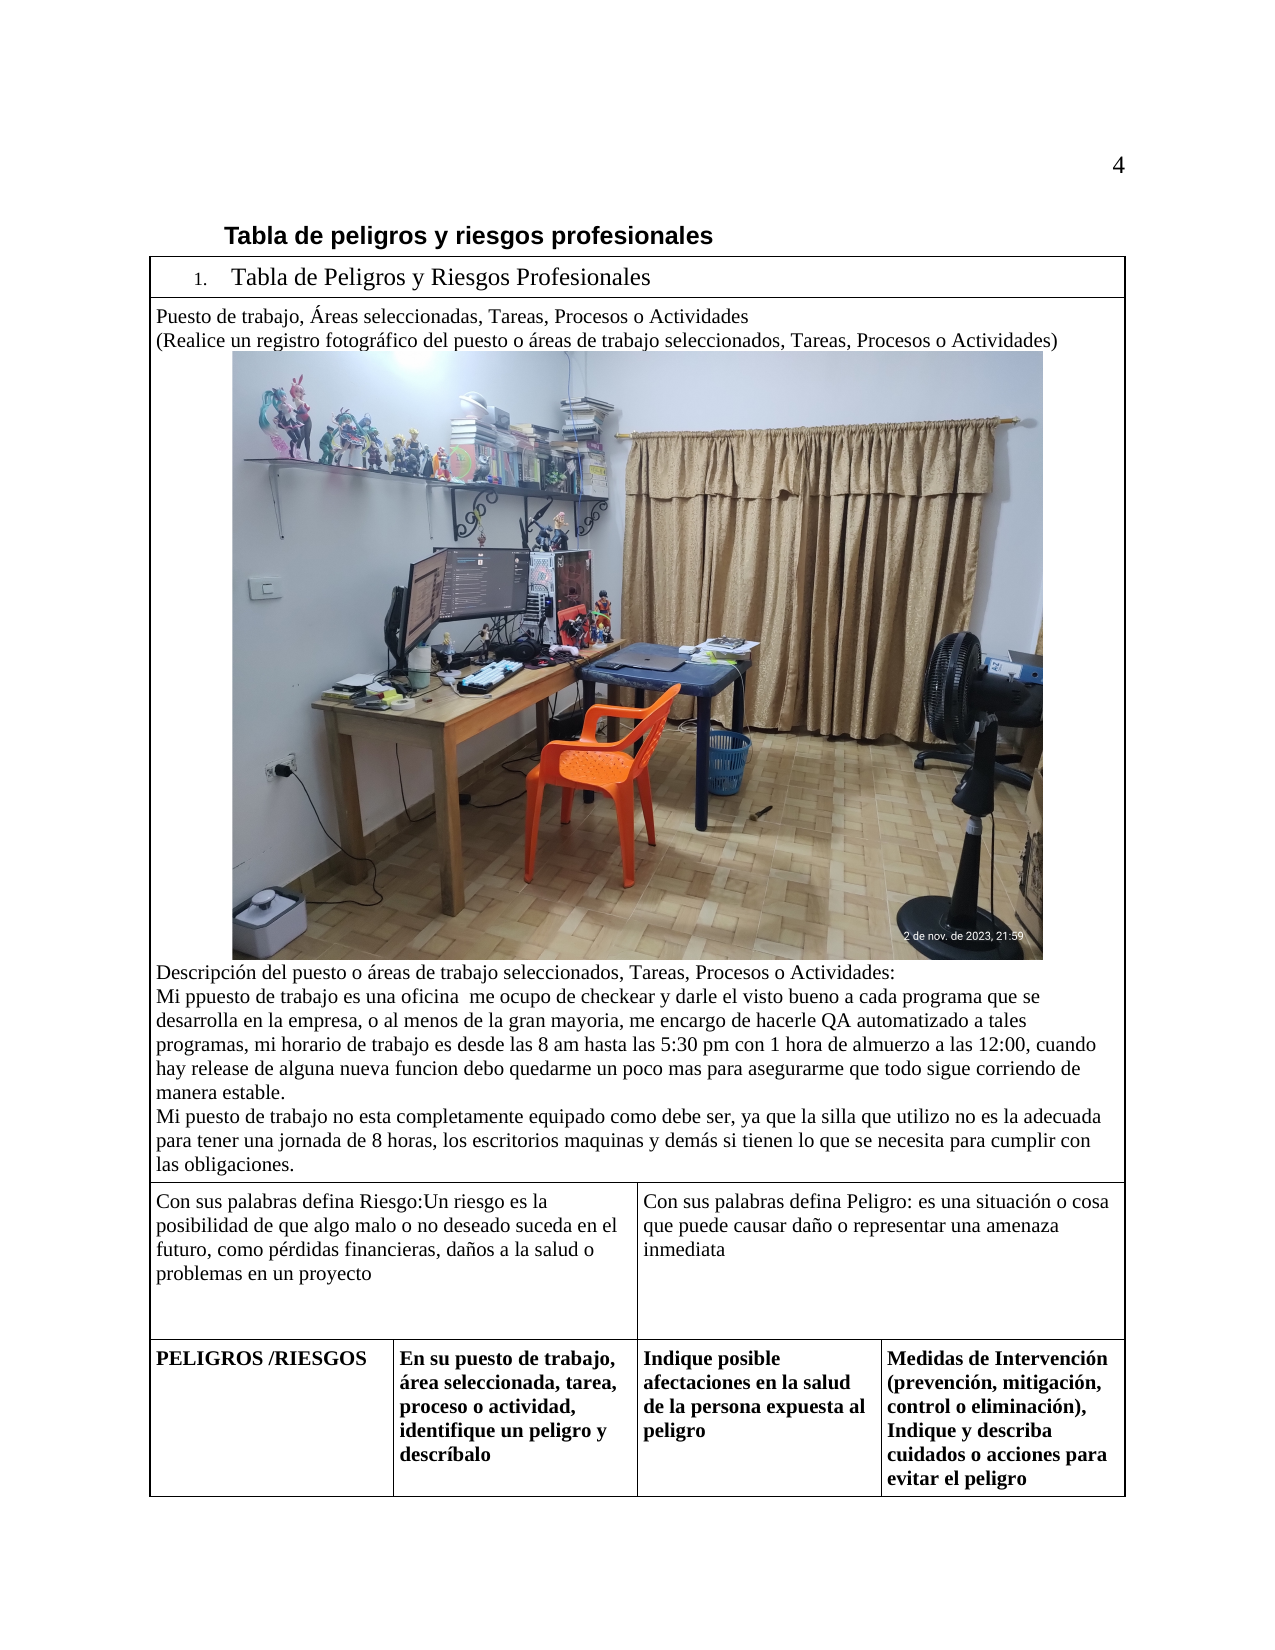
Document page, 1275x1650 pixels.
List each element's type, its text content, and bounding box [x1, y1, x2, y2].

table_cell PELIGROS /RIESGOS [151, 1340, 393, 1496]
table_header Tabla de Peligros y Riesgos Profesionales [151, 257, 1124, 297]
table_cell Con sus palabras defina Riesgo:Un riesgo es la posibilidad de que algo malo o no deseado suceda en el futuro, como pérdidas financieras, daños a la salud o problemas en un proyecto [151, 1183, 637, 1339]
table_cell Con sus palabras defina Peligro: es una situación o cosa que puede causar daño o representar una amenaza inmediata [638, 1183, 1124, 1339]
table_cell Puesto de trabajo, Áreas seleccionadas, Tareas, Procesos o Actividades (Realice un registro fotográfico del puesto o áreas de trabajo seleccionados, Tareas, Procesos o Actividades) Descripción del puesto o áreas de trabajo seleccionados, Tareas, Procesos o Actividades: Mi ppuesto de trabajo es una oficina me ocupo de checkear y darle el visto bueno a cada programa que se desarrolla en la empresa, o al menos de la gran mayoria, me encargo de hacerle QA automatizado a tales programas, mi horario de trabajo es desde las 8 am hasta las 5:30 pm con 1 hora de almuerzo a las 12:00, cuando hay release de alguna nueva funcion debo quedarme un poco mas para asegurarme que todo sigue corriendo de manera estable. Mi puesto de trabajo no esta completamente equipado como debe ser, ya que la silla que utilizo no es la adecuada para tener una jornada de 8 horas, los escritorios maquinas y demás si tienen lo que se necesita para cumplir con las obligaciones. [151, 298, 1124, 1182]
subtitle Tabla de peligros y riesgos profesionales [150, 221, 1125, 249]
table_cell Indique posible afectaciones en la salud de la persona expuesta al peligro [638, 1340, 881, 1496]
table_cell En su puesto de trabajo, área seleccionada, tarea, proceso o actividad, identifique un peligro y descríbalo [394, 1340, 637, 1496]
picture [232, 351, 1043, 960]
table_cell Medidas de Intervención (prevención, mitigación, control o eliminación), Indique y describa cuidados o acciones para evitar el peligro [882, 1340, 1124, 1496]
